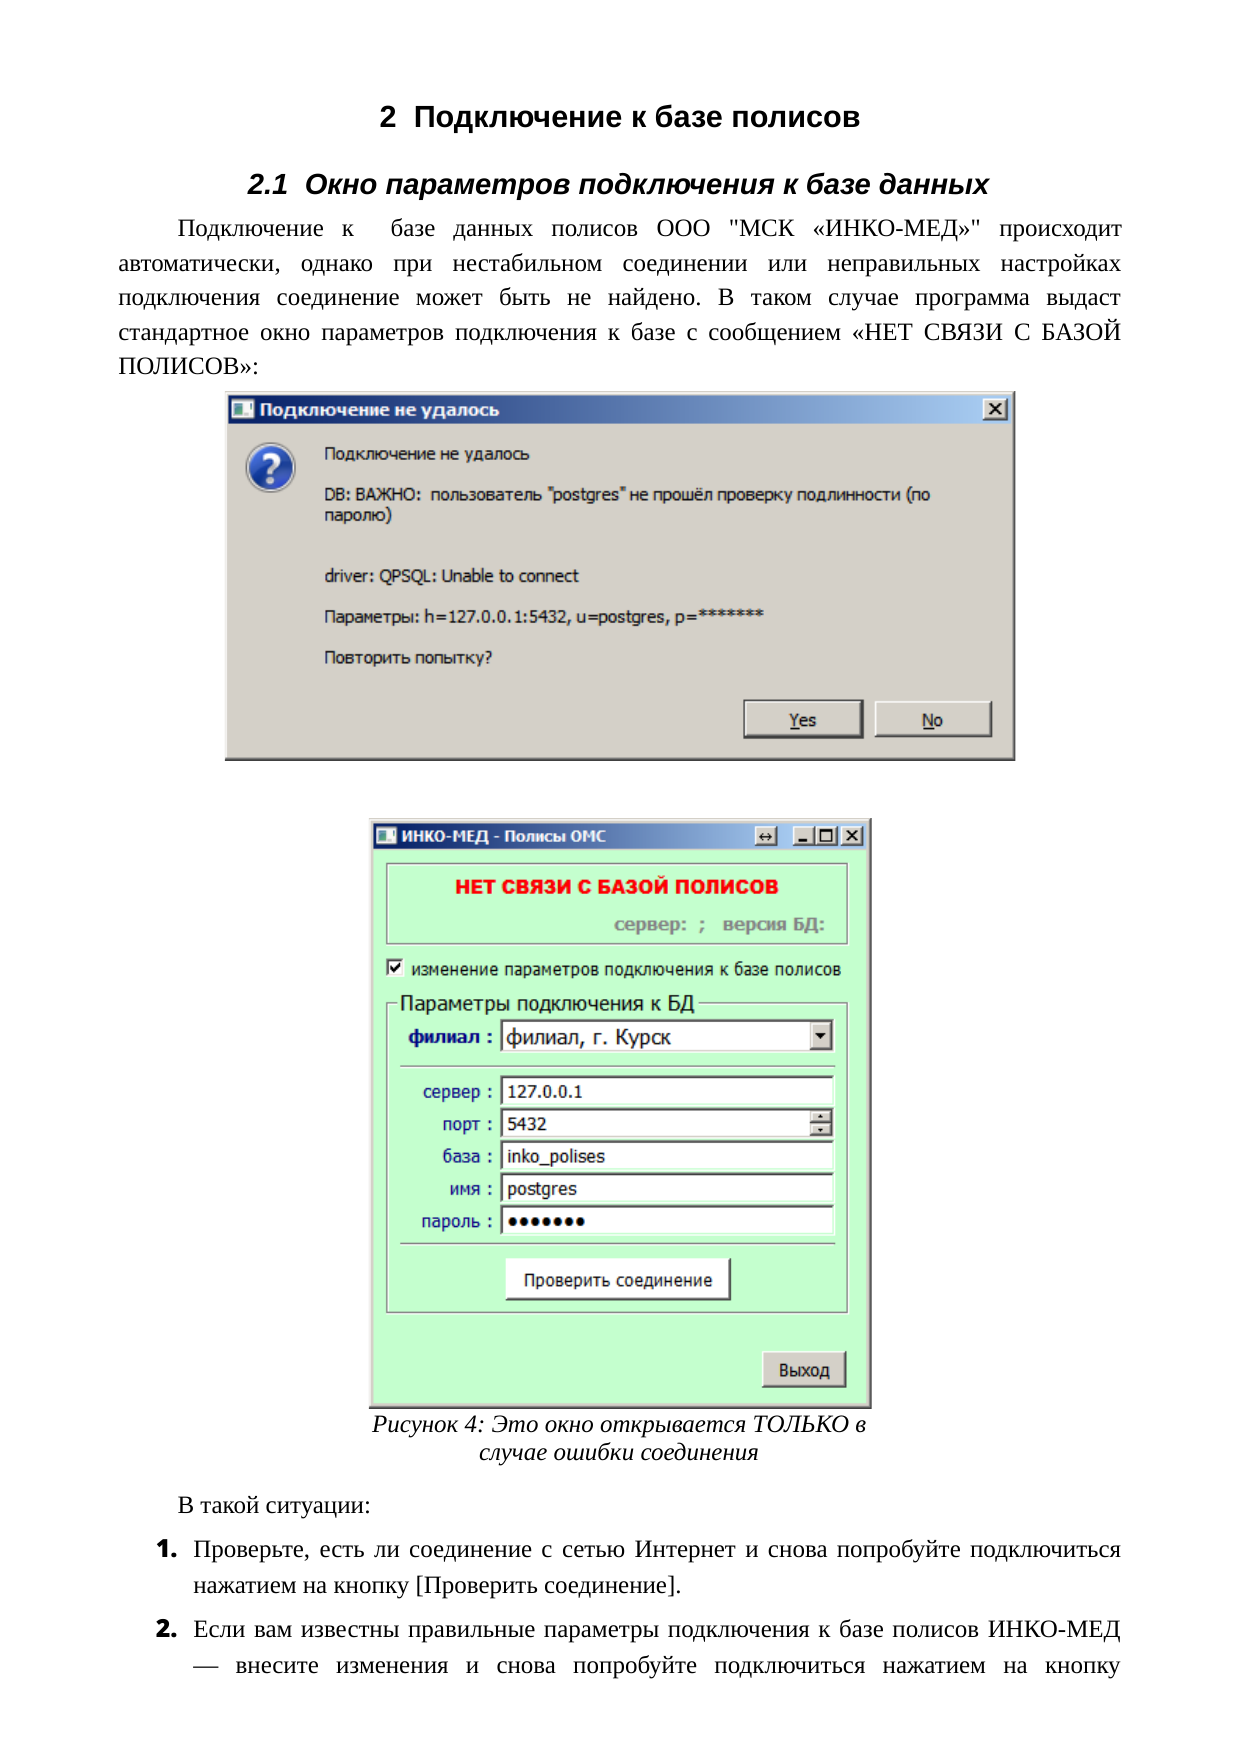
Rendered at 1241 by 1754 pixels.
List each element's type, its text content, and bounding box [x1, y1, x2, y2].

list Если вам известны правильные параметры подключения к базе полисов ИНКО-МЕД — внесите изменения и снова попробуйте подключиться нажатием на кнопку [156, 1611, 1122, 1679]
subtitle Подключение к базе полисов [118, 98, 1122, 134]
picture [368, 818, 872, 1409]
picture [224, 391, 1016, 761]
text Рисунок 4: Это окно открывается ТОЛЬКО в случае ошибки соединения [336, 818, 904, 1466]
subtitle Окно параметров подключения к базе данных [118, 167, 1122, 201]
list Проверьте, есть ли соединение с сетью Интернет и снова попробуйте подключиться нажатием на кнопку [Проверить соединение]. [156, 1530, 1122, 1599]
text В такой ситуации: [118, 1490, 1122, 1519]
text Подключение к базе данных полисов ООО "МСК «ИНКО-МЕД»" происходит автоматически, однако при нестабильном соединении или неправильных настройках подключения соединение может быть не найдено. В таком случае программа выдаст стандартное окно параметров подключения к базе с сообщением «НЕТ СВЯЗИ С БАЗОЙ ПОЛИСОВ»: [118, 213, 1122, 380]
